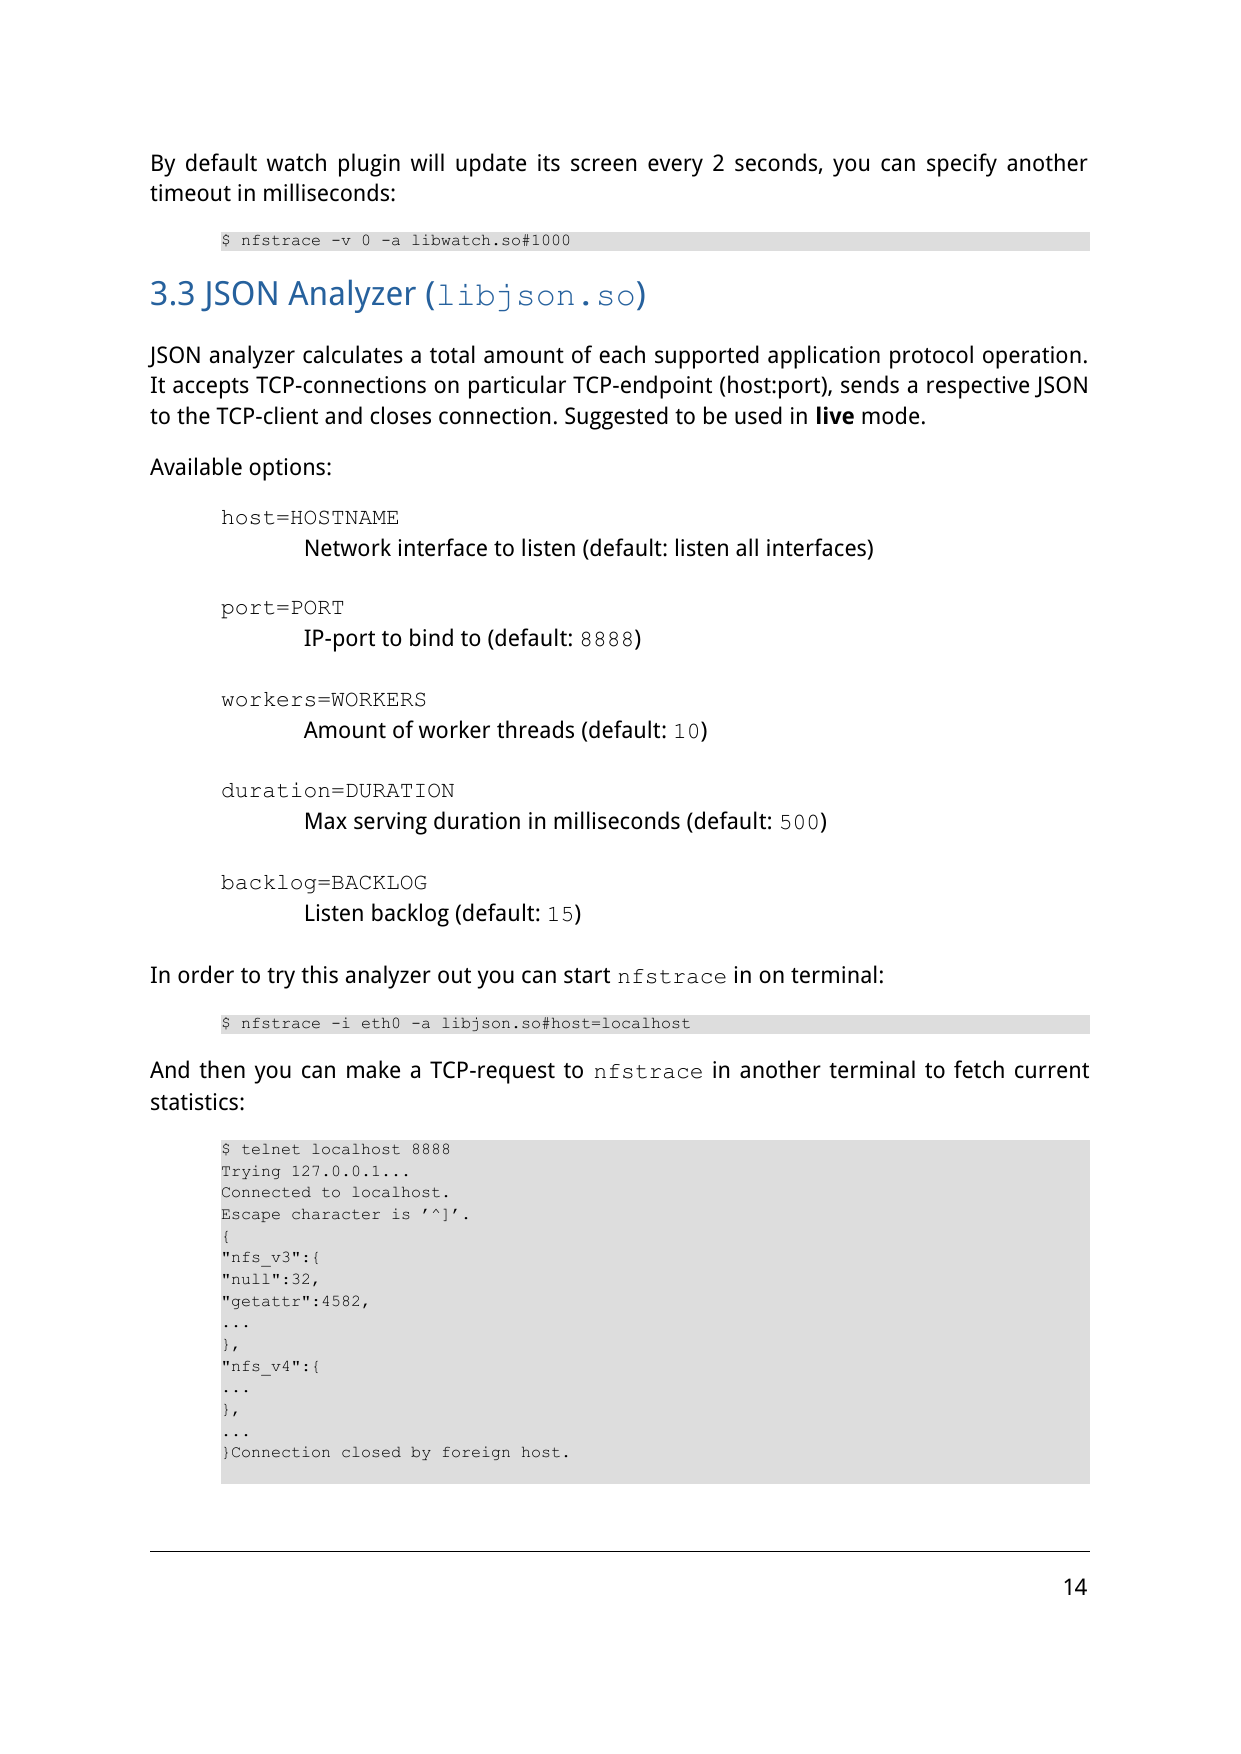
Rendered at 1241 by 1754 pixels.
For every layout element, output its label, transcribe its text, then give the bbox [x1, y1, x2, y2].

text Escape character is ’^]’. [221, 1205, 1090, 1224]
text By default watch plugin will update its screen every 2 seconds, you can specify another timeout in milliseconds: [150, 150, 1090, 207]
text workers=WORKERS [150, 687, 1090, 713]
text Amount of worker threads (default: 10) [303, 717, 1090, 745]
text In order to try this analyzer out you can start nfstrace in on terminal: [150, 962, 1090, 990]
text Max serving duration in milliseconds (default: 500) [303, 808, 1090, 837]
text Listen backlog (default: 15) [303, 900, 1090, 928]
text port=PORT [150, 596, 1090, 622]
text duration=DURATION [150, 779, 1090, 805]
text Available options: [150, 454, 1090, 481]
text Network interface to listen (default: listen all interfaces) [303, 536, 1090, 562]
text { [221, 1227, 1090, 1246]
text ... [221, 1379, 1090, 1398]
text host=HOSTNAME [150, 506, 1090, 532]
text IP-port to bind to (default: 8888) [303, 625, 1090, 653]
text }Connection closed by foreign host. [221, 1444, 1090, 1463]
text "null":32, [221, 1270, 1090, 1289]
text And then you can make a TCP-request to nfstrace in another terminal to fetch current statistics: [150, 1057, 1090, 1116]
text Connected to localhost. [221, 1184, 1090, 1203]
text "nfs_v4":{ [221, 1357, 1090, 1376]
text $ nfstrace -v 0 -a libwatch.so#1000 [221, 232, 1090, 251]
text $ nfstrace -i eth0 -a libjson.so#host=localhost [221, 1015, 1090, 1034]
text ... [221, 1422, 1090, 1441]
subtitle JSON Analyzer (libjson.so) [150, 274, 1090, 315]
text ... [221, 1314, 1090, 1333]
text "getattr":4582, [221, 1292, 1090, 1311]
text "nfs_v3":{ [221, 1249, 1090, 1268]
text $ telnet localhost 8888 [221, 1140, 1090, 1159]
text JSON analyzer calculates a total amount of each supported application protocol operation. It accepts TCP-connections on particular TCP-endpoint (host:port), sends a respective JSON to the TCP-client and closes connection. Suggested to be used in live mode. [150, 342, 1090, 430]
text backlog=BACKLOG [150, 870, 1090, 896]
text }, [221, 1335, 1090, 1354]
text Trying 127.0.0.1... [221, 1162, 1090, 1181]
text }, [221, 1400, 1090, 1419]
